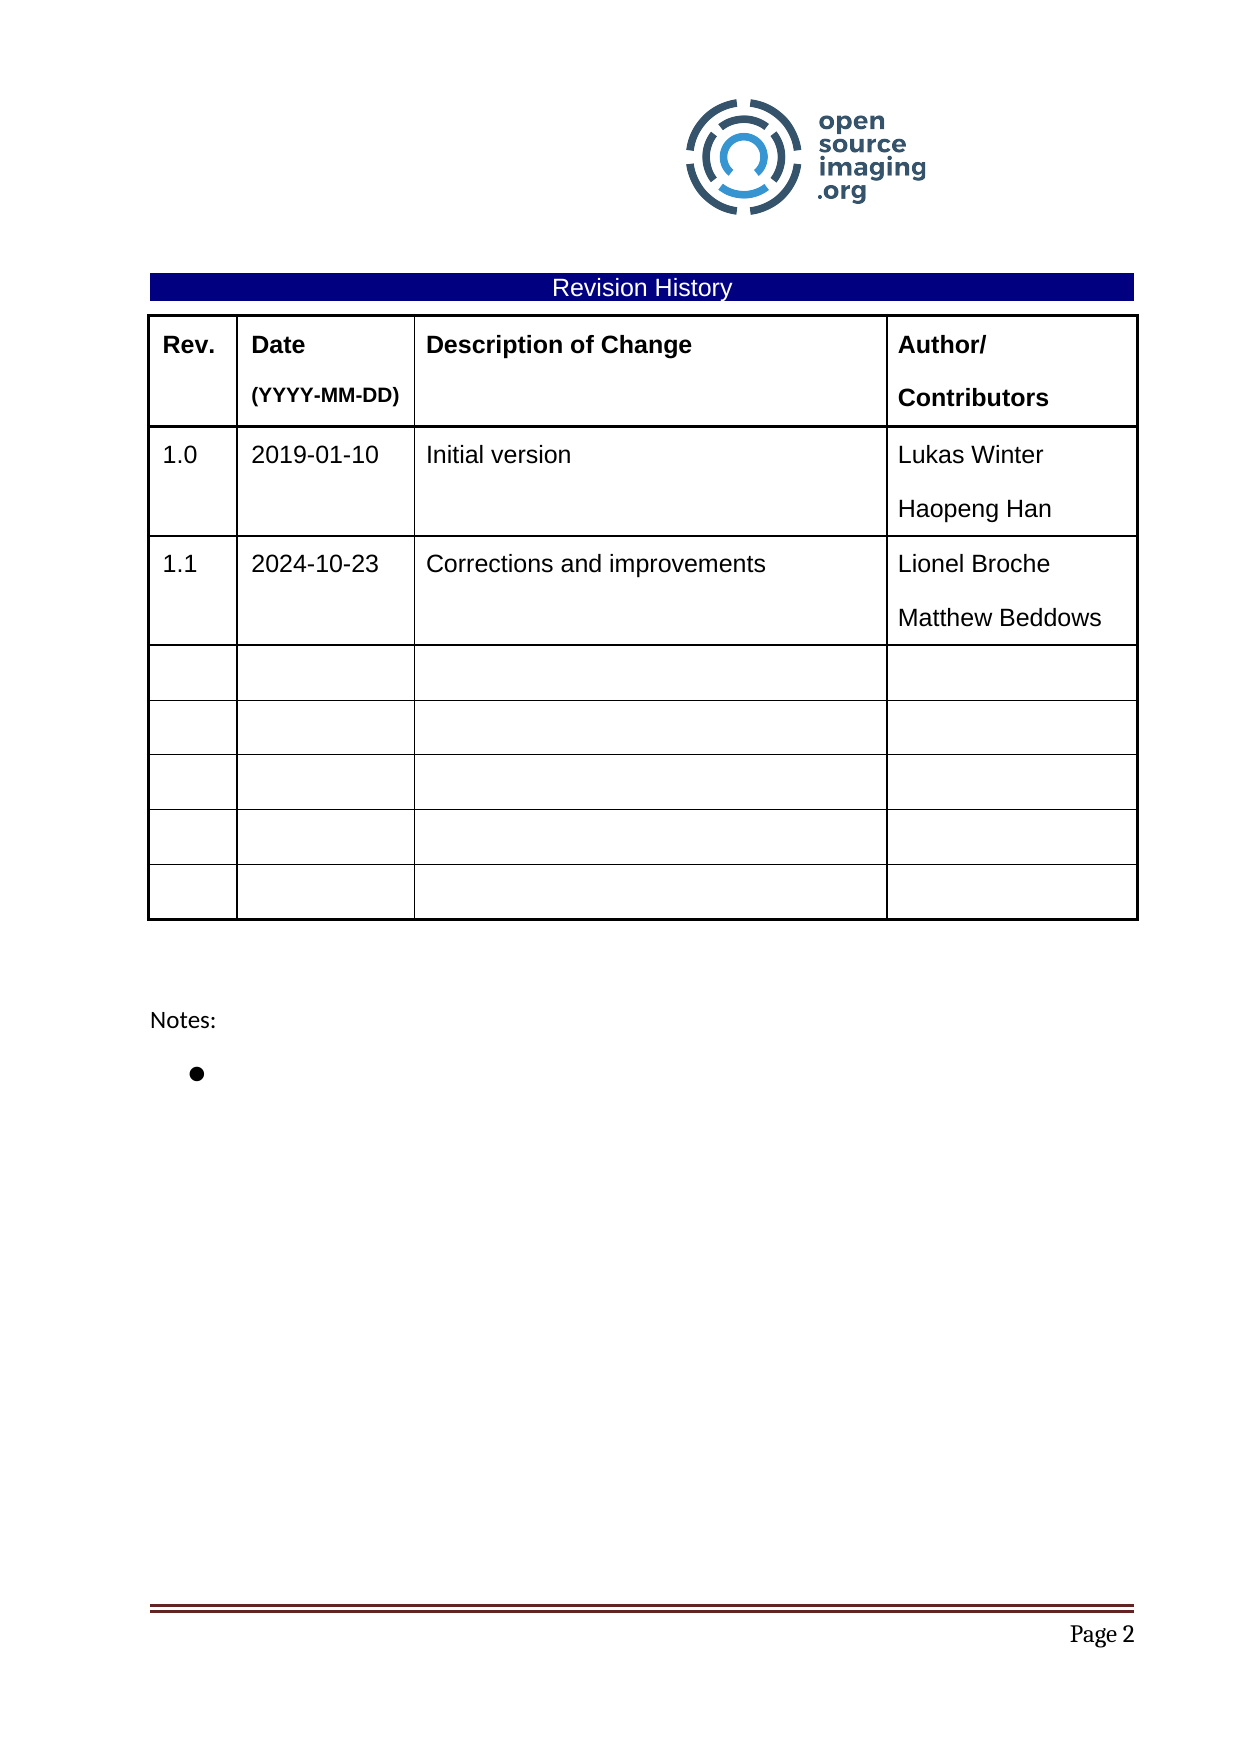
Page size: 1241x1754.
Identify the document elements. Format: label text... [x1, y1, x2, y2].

table_cell [415, 646, 886, 699]
table_cell [415, 755, 886, 809]
table_cell [238, 865, 414, 918]
table_cell [415, 701, 886, 754]
table_header Rev. [150, 317, 236, 424]
table_header Date (YYYY-MM-DD) [238, 317, 414, 424]
table_cell [150, 810, 236, 863]
table_cell [415, 865, 886, 918]
table_header Author/ Contributors [888, 317, 1136, 424]
table_cell [238, 755, 414, 809]
table_cell [888, 865, 1136, 918]
table_cell 2019-01-10 [238, 428, 414, 535]
table_cell 2024-10-23 [238, 537, 414, 644]
table_cell [150, 755, 236, 809]
table_cell 1.1 [150, 537, 236, 644]
table_cell Lukas Winter Haopeng Han [888, 428, 1136, 535]
table_header Description of Change [415, 317, 886, 424]
table_cell Initial version [415, 428, 886, 535]
table_cell Corrections and improvements [415, 537, 886, 644]
table_cell [150, 646, 236, 699]
table_cell [415, 810, 886, 863]
table_cell [238, 646, 414, 699]
table_cell [888, 701, 1136, 754]
table_cell [150, 701, 236, 754]
table_cell Lionel Broche Matthew Beddows [888, 537, 1136, 644]
table_cell 1.0 [150, 428, 236, 535]
table_cell [888, 646, 1136, 699]
table_cell [238, 810, 414, 863]
subtitle Revision History [150, 273, 1134, 301]
text Notes: [150, 1004, 1134, 1034]
table_cell [238, 701, 414, 754]
table_cell [888, 810, 1136, 863]
table_cell [150, 865, 236, 918]
table_cell [888, 755, 1136, 809]
